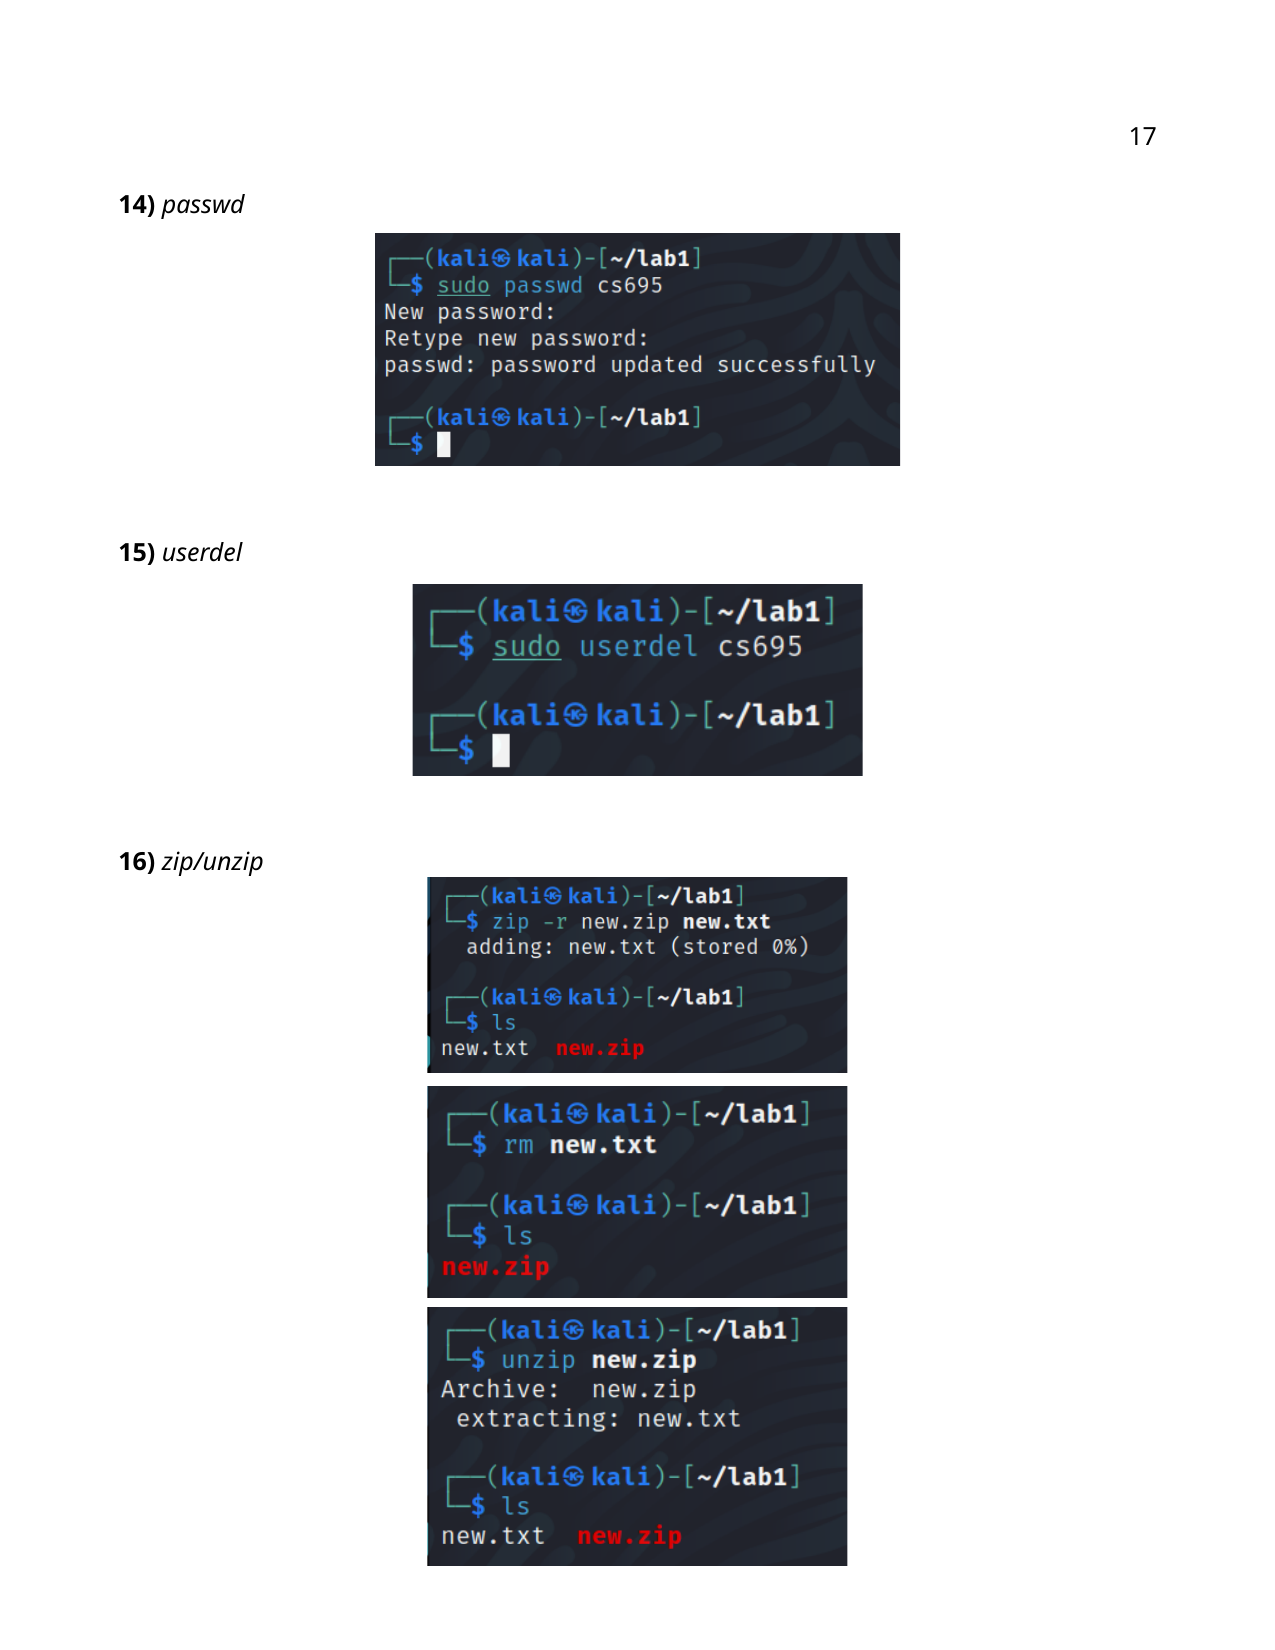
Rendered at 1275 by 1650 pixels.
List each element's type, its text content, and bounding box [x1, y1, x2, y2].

picture [427, 1086, 848, 1298]
picture [375, 233, 901, 466]
picture [427, 1307, 848, 1566]
text 14) passwd [118, 186, 1157, 220]
picture [412, 584, 863, 776]
picture [427, 877, 848, 1073]
text 15) userdel [118, 534, 1157, 568]
text 16) zip/unzip [118, 843, 1157, 877]
